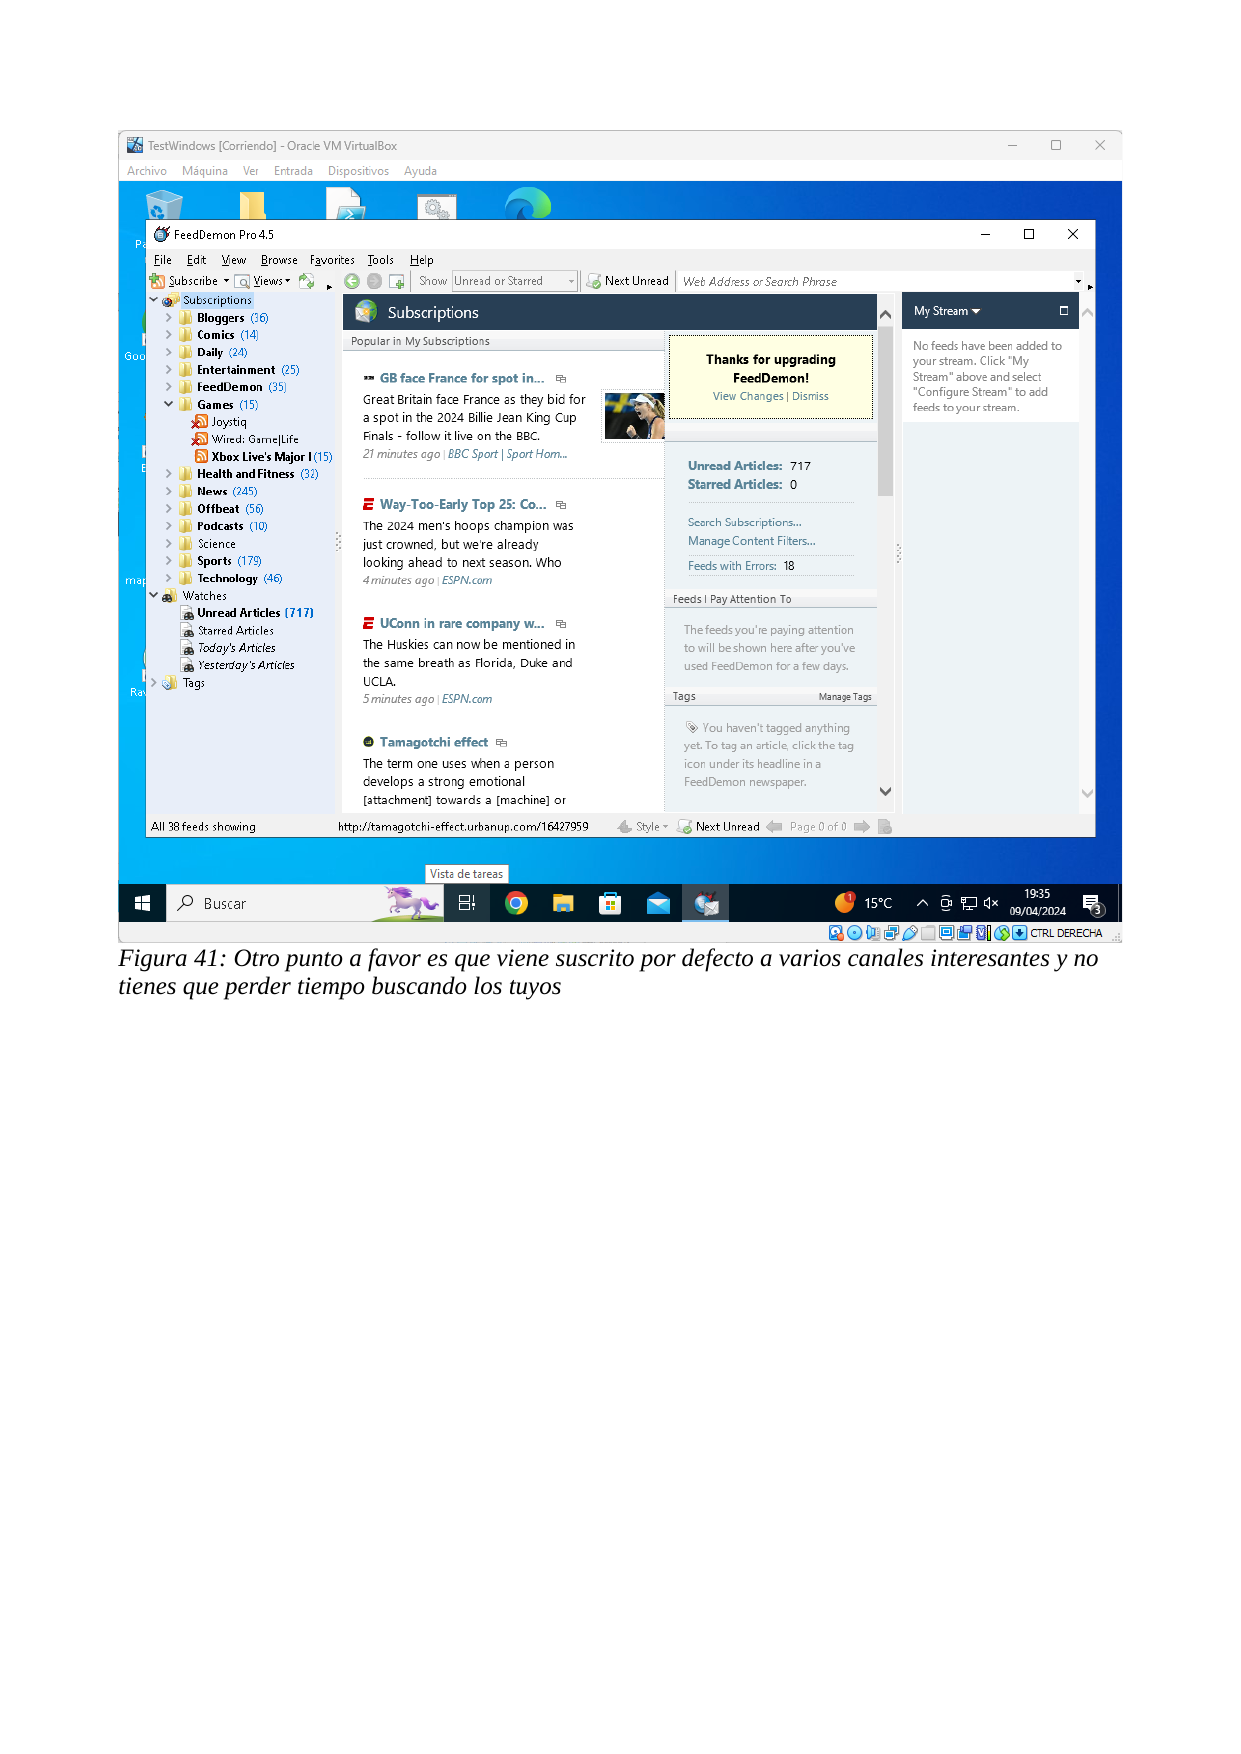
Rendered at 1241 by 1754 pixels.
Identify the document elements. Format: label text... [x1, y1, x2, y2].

picture [118, 130, 1123, 943]
text Figura 41: Otro punto a favor es que viene suscrito por defecto a varios canales interesantes y no tienes que perder tiempo buscando los tuyos [118, 943, 1122, 1000]
